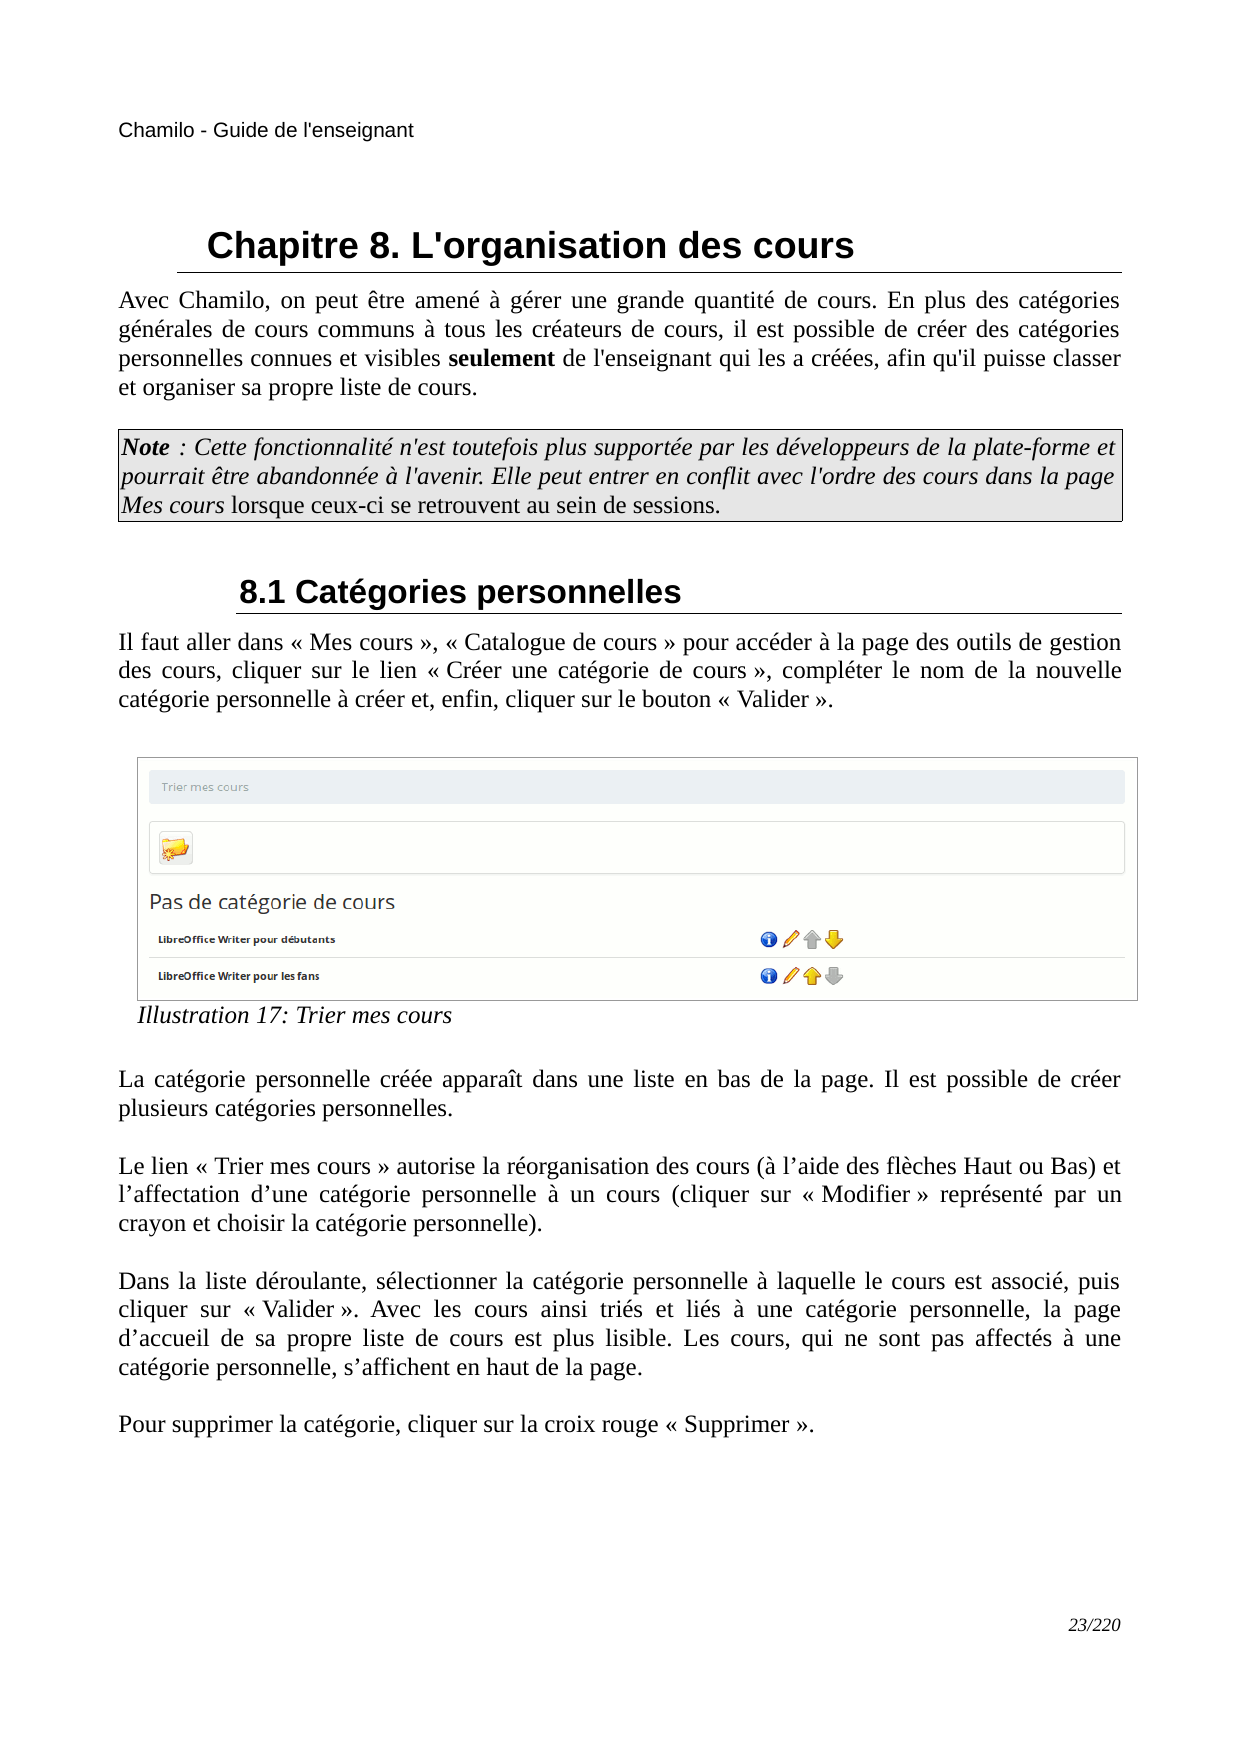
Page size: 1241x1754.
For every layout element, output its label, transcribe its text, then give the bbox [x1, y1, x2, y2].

picture [140, 760, 1135, 998]
text Il faut aller dans « Mes cours », « Catalogue de cours » pour accéder à la page des outils de gestion des cours, cliquer sur le lien « Créer une catégorie de cours », compléter le nom de la nouvelle catégorie personnelle à créer et, enfin, cliquer sur le bouton « Valider ». [118, 627, 1122, 713]
text Illustration 17: Trier mes cours [137, 1001, 1118, 1029]
text Pour supprimer la catégorie, cliquer sur la croix rouge « Supprimer ». [118, 1409, 1122, 1438]
subtitle L'organisation des cours [177, 190, 1122, 272]
text La catégorie personnelle créée apparaît dans une liste en bas de la page. Il est possible de créer plusieurs catégories personnelles. [118, 1064, 1122, 1122]
subtitle Catégories personnelles [236, 569, 1122, 613]
text Avec Chamilo, on peut être amené à gérer une grande quantité de cours. En plus des catégories générales de cours communs à tous les créateurs de cours, il est possible de créer des catégories personnelles connues et visibles seulement de l'enseignant qui les a créées, afin qu'il puisse classer et organiser sa propre liste de cours. [118, 285, 1122, 400]
text Le lien « Trier mes cours » autorise la réorganisation des cours (à l’aide des flèches Haut ou Bas) et l’affectation d’une catégorie personnelle à un cours (cliquer sur « Modifier » représenté par un crayon et choisir la catégorie personnelle). [118, 1151, 1122, 1237]
text Note : Cette fonctionnalité n'est toutefois plus supportée par les développeurs de la plate-forme et pourrait être abandonnée à l'avenir. Elle peut entrer en conflit avec l'ordre des cours dans la page Mes cours lorsque ceux-ci se retrouvent au sein de sessions. [119, 430, 1122, 521]
text Dans la liste déroulante, sélectionner la catégorie personnelle à laquelle le cours est associé, puis cliquer sur « Valider ». Avec les cours ainsi triés et liés à une catégorie personnelle, la page d’accueil de sa propre liste de cours est plus lisible. Les cours, qui ne sont pas affectés à une catégorie personnelle, s’affichent en haut de la page. [118, 1266, 1122, 1381]
